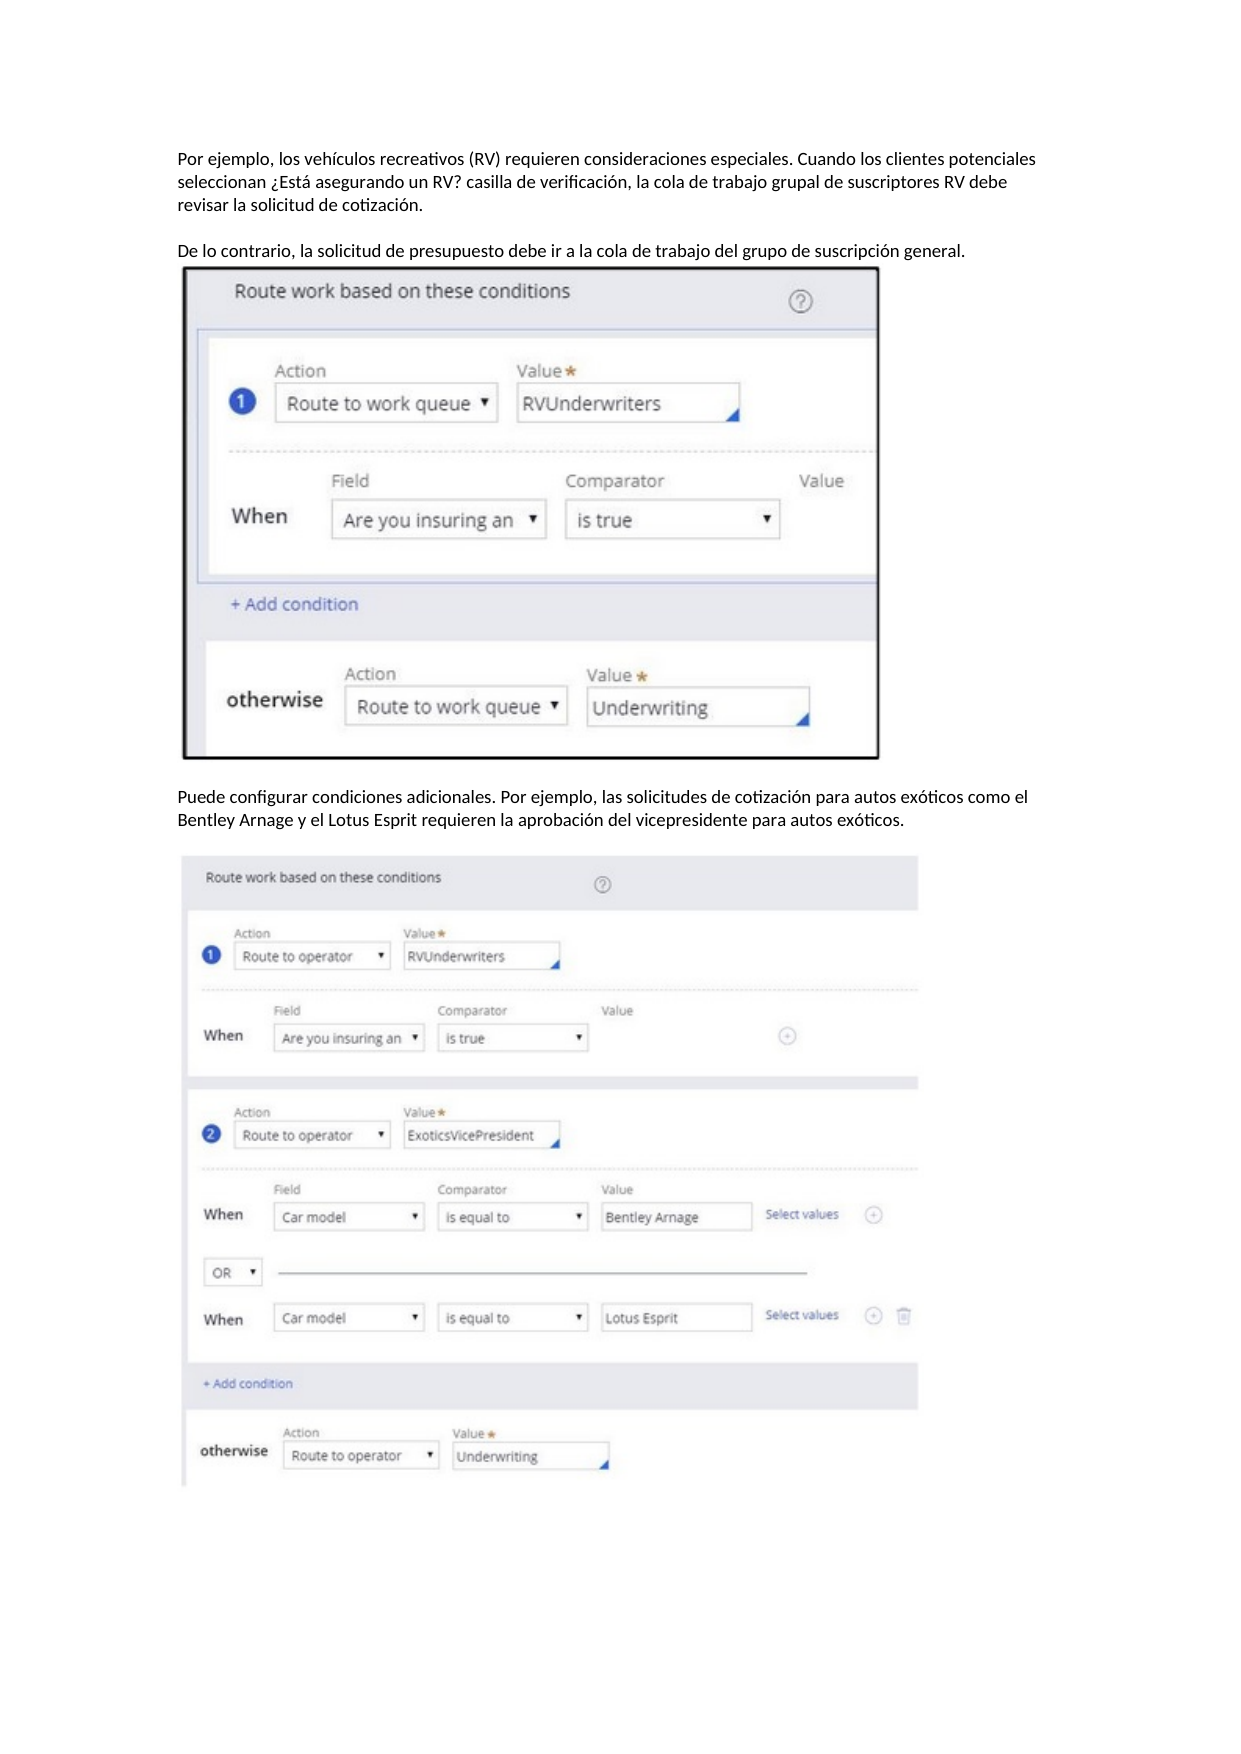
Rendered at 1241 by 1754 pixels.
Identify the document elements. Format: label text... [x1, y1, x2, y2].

text Puede configurar condiciones adicionales. Por ejemplo, las solicitudes de cotización para autos exóticos como el Bentley Arnage y el Lotus Esprit requieren la aprobación del vicepresidente para autos exóticos. [177, 785, 1063, 831]
text Por ejemplo, los vehículos recreativos (RV) requieren consideraciones especiales. Cuando los clientes potenciales seleccionan ¿Está asegurando un RV? casilla de verificación, la cola de trabajo grupal de suscriptores RV debe revisar la solicitud de cotización. [177, 148, 1063, 216]
picture [177, 853, 924, 1495]
text De lo contrario, la solicitud de presupuesto debe ir a la cola de trabajo del grupo de suscripción general. [177, 239, 1063, 262]
picture [177, 262, 884, 763]
